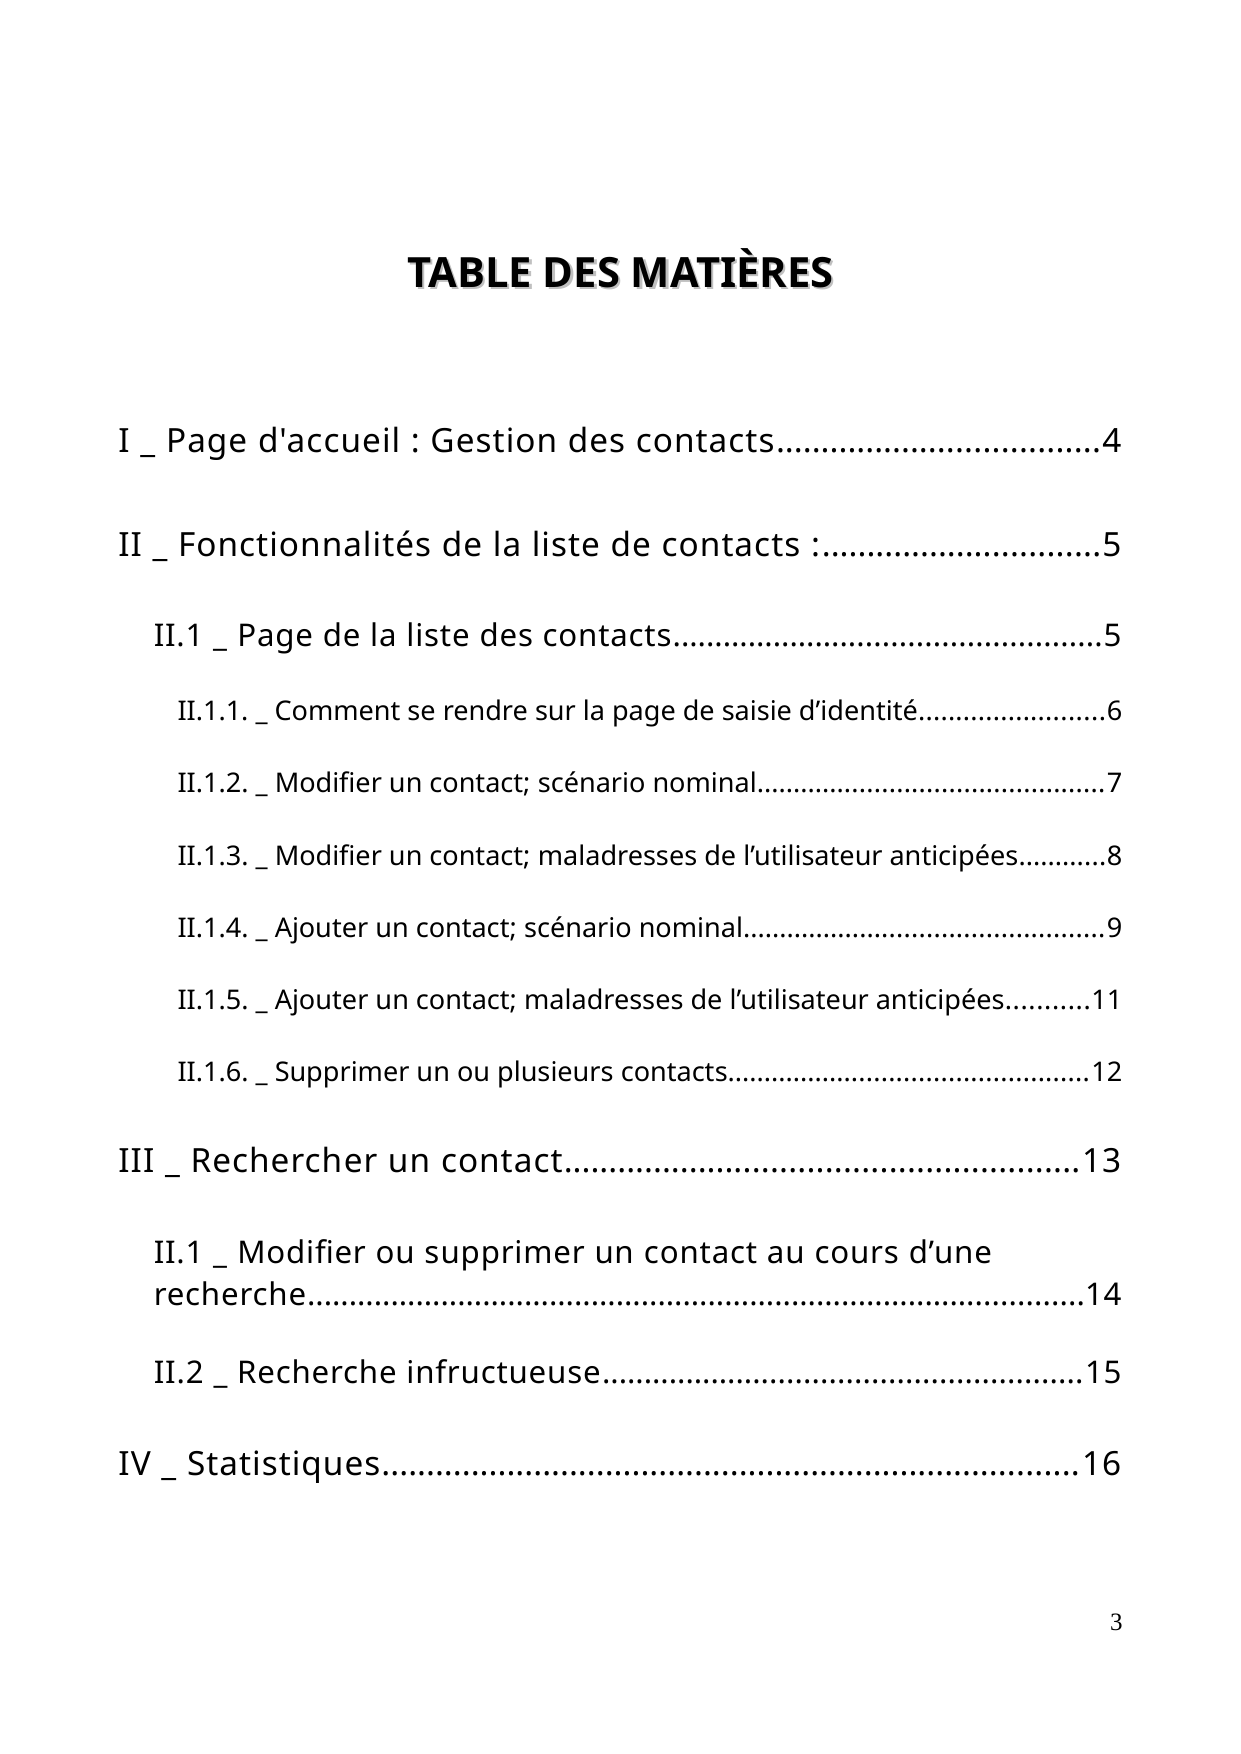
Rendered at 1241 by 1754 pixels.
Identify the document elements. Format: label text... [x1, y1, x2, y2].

text II.1.6. _ Supprimer un ou plusieurs contacts 12 [177, 1053, 1122, 1090]
text II.1.5. _ Ajouter un contact; maladresses de l’utilisateur anticipées 11 [177, 981, 1122, 1017]
text II.1 _ Page de la liste des contacts 5 [153, 613, 1122, 656]
text IV _ Statistiques 16 [118, 1440, 1122, 1485]
subtitle Table des matières [118, 243, 1122, 299]
text II.2 _ Recherche infructueuse 15 [153, 1350, 1122, 1393]
text II.1.4. _ Ajouter un contact; scénario nominal 9 [177, 908, 1122, 945]
text II.1.2. _ Modifier un contact; scénario nominal 7 [177, 764, 1122, 801]
text I _ Page d'accueil : Gestion des contacts 4 [118, 416, 1122, 462]
text II.1.3. _ Modifier un contact; maladresses de l’utilisateur anticipées 8 [177, 836, 1122, 873]
text II.1.1. _ Comment se rendre sur la page de saisie d’identité 6 [177, 691, 1122, 728]
text II _ Fonctionnalités de la liste de contacts : 5 [118, 521, 1122, 566]
text III _ Rechercher un contact 13 [118, 1137, 1122, 1182]
text II.1 _ Modifier ou supprimer un contact au cours d’une recherche 14 [153, 1229, 1122, 1315]
